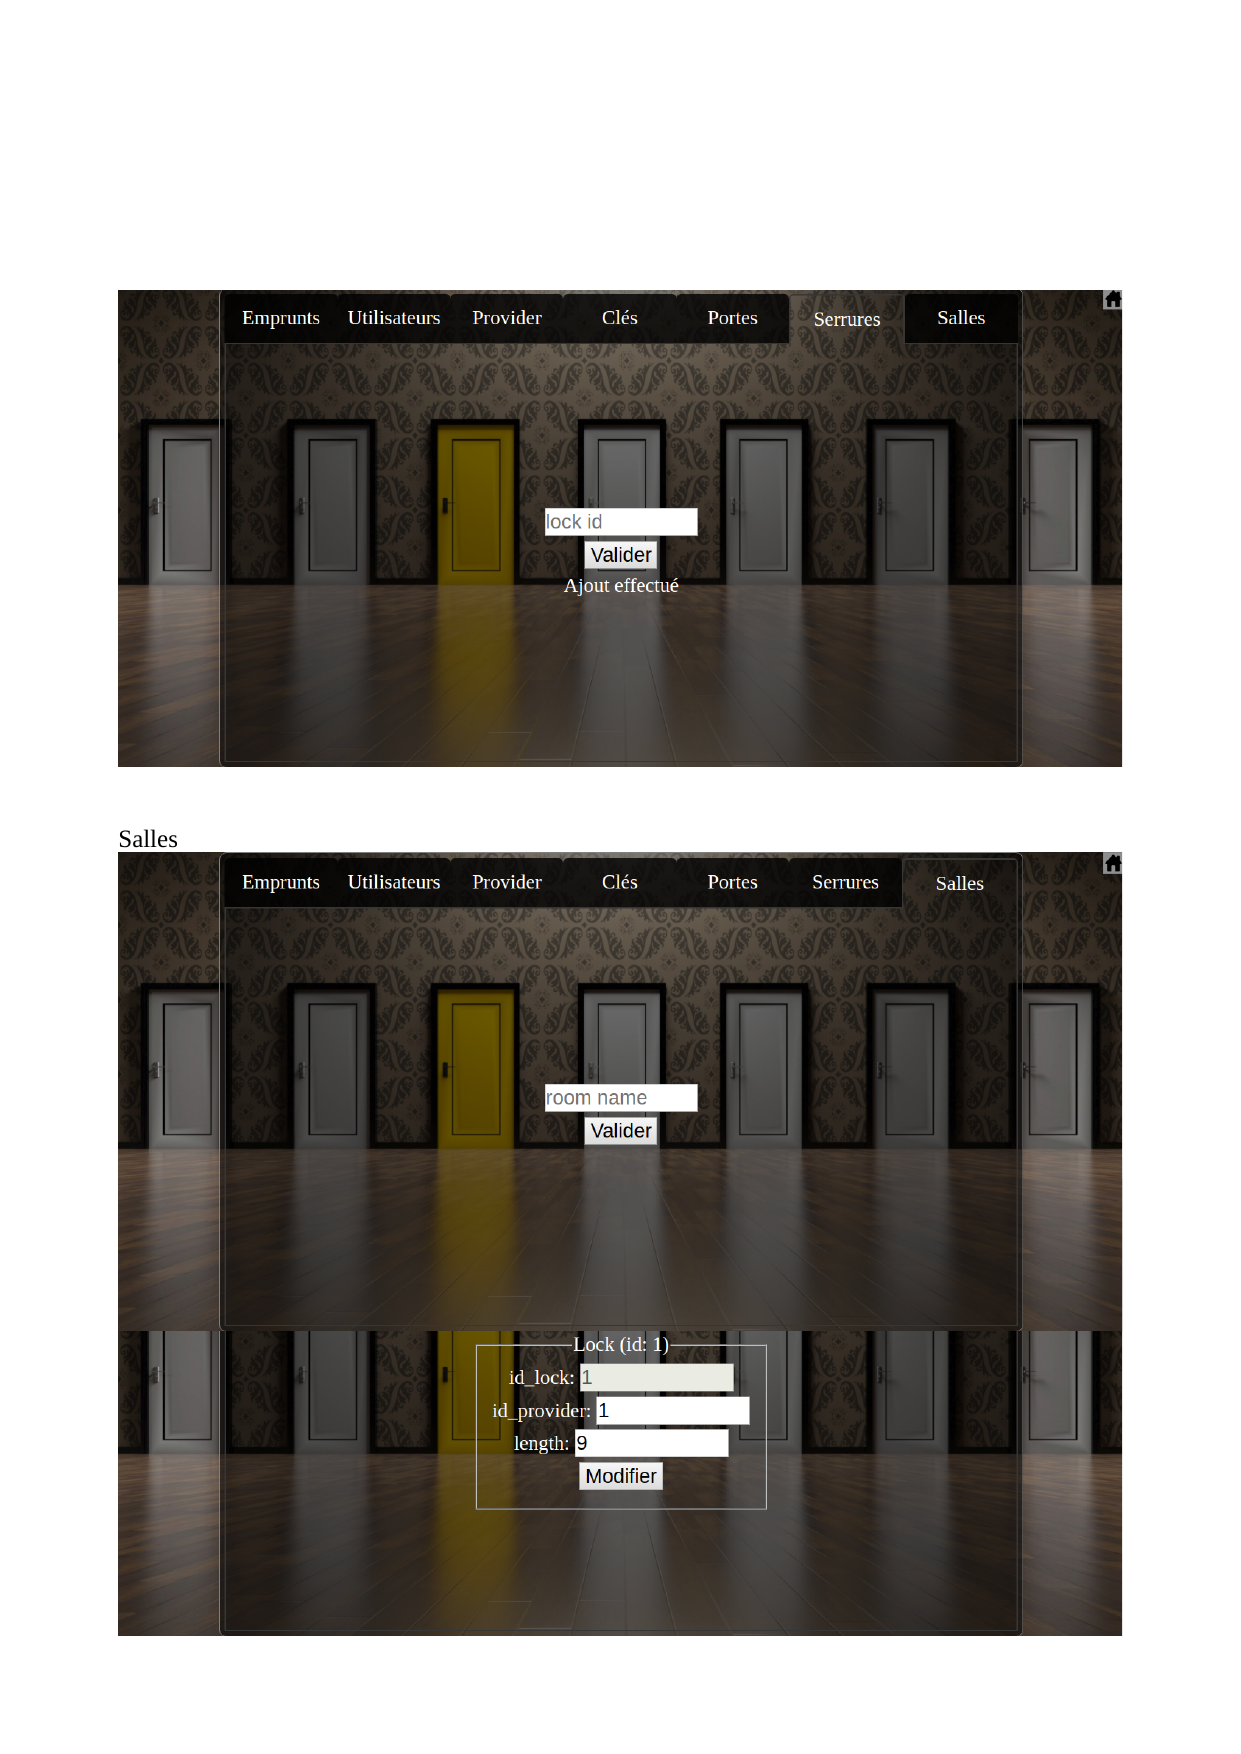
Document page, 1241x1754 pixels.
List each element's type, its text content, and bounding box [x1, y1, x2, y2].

picture [118, 290, 1123, 767]
text Salles [118, 824, 1122, 852]
picture [118, 852, 1123, 1636]
